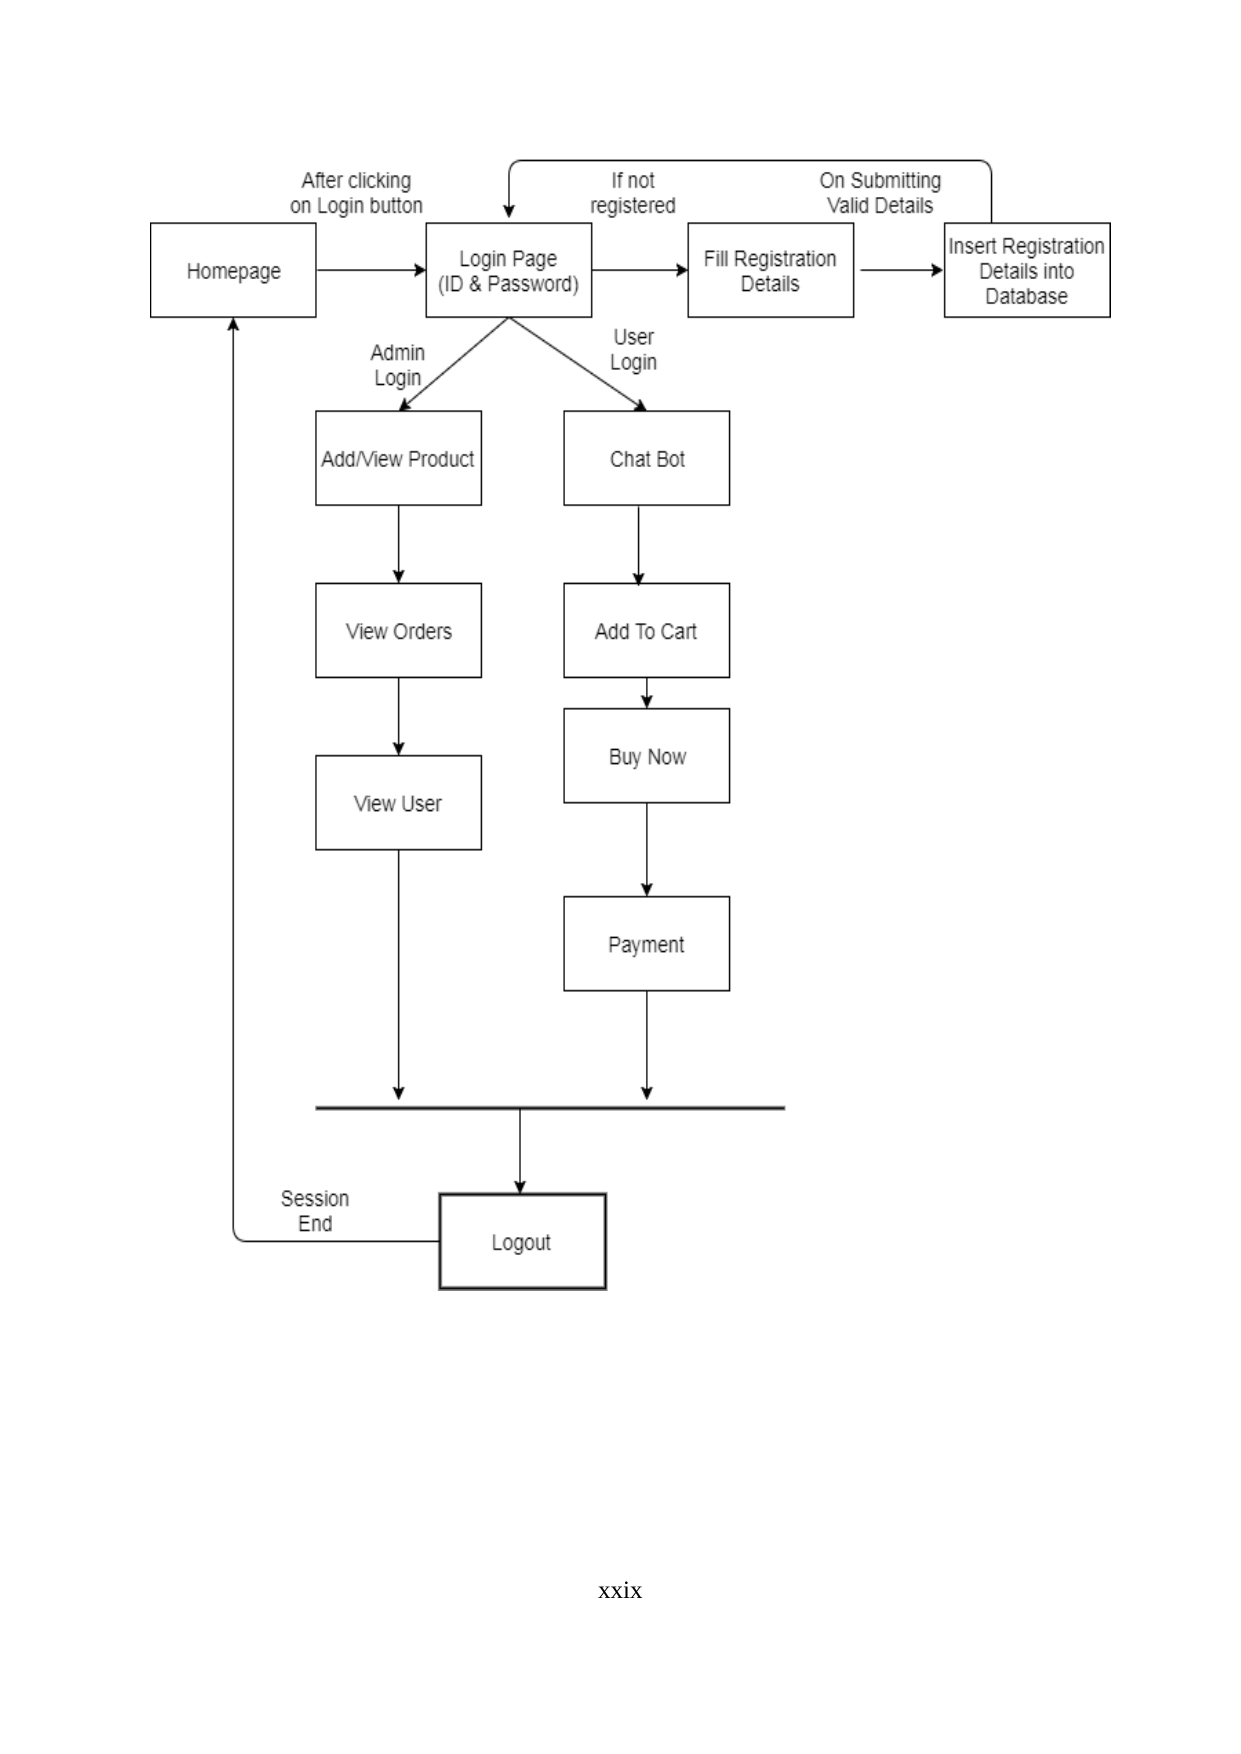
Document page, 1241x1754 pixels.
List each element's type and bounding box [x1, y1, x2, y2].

picture [150, 150, 1111, 1291]
